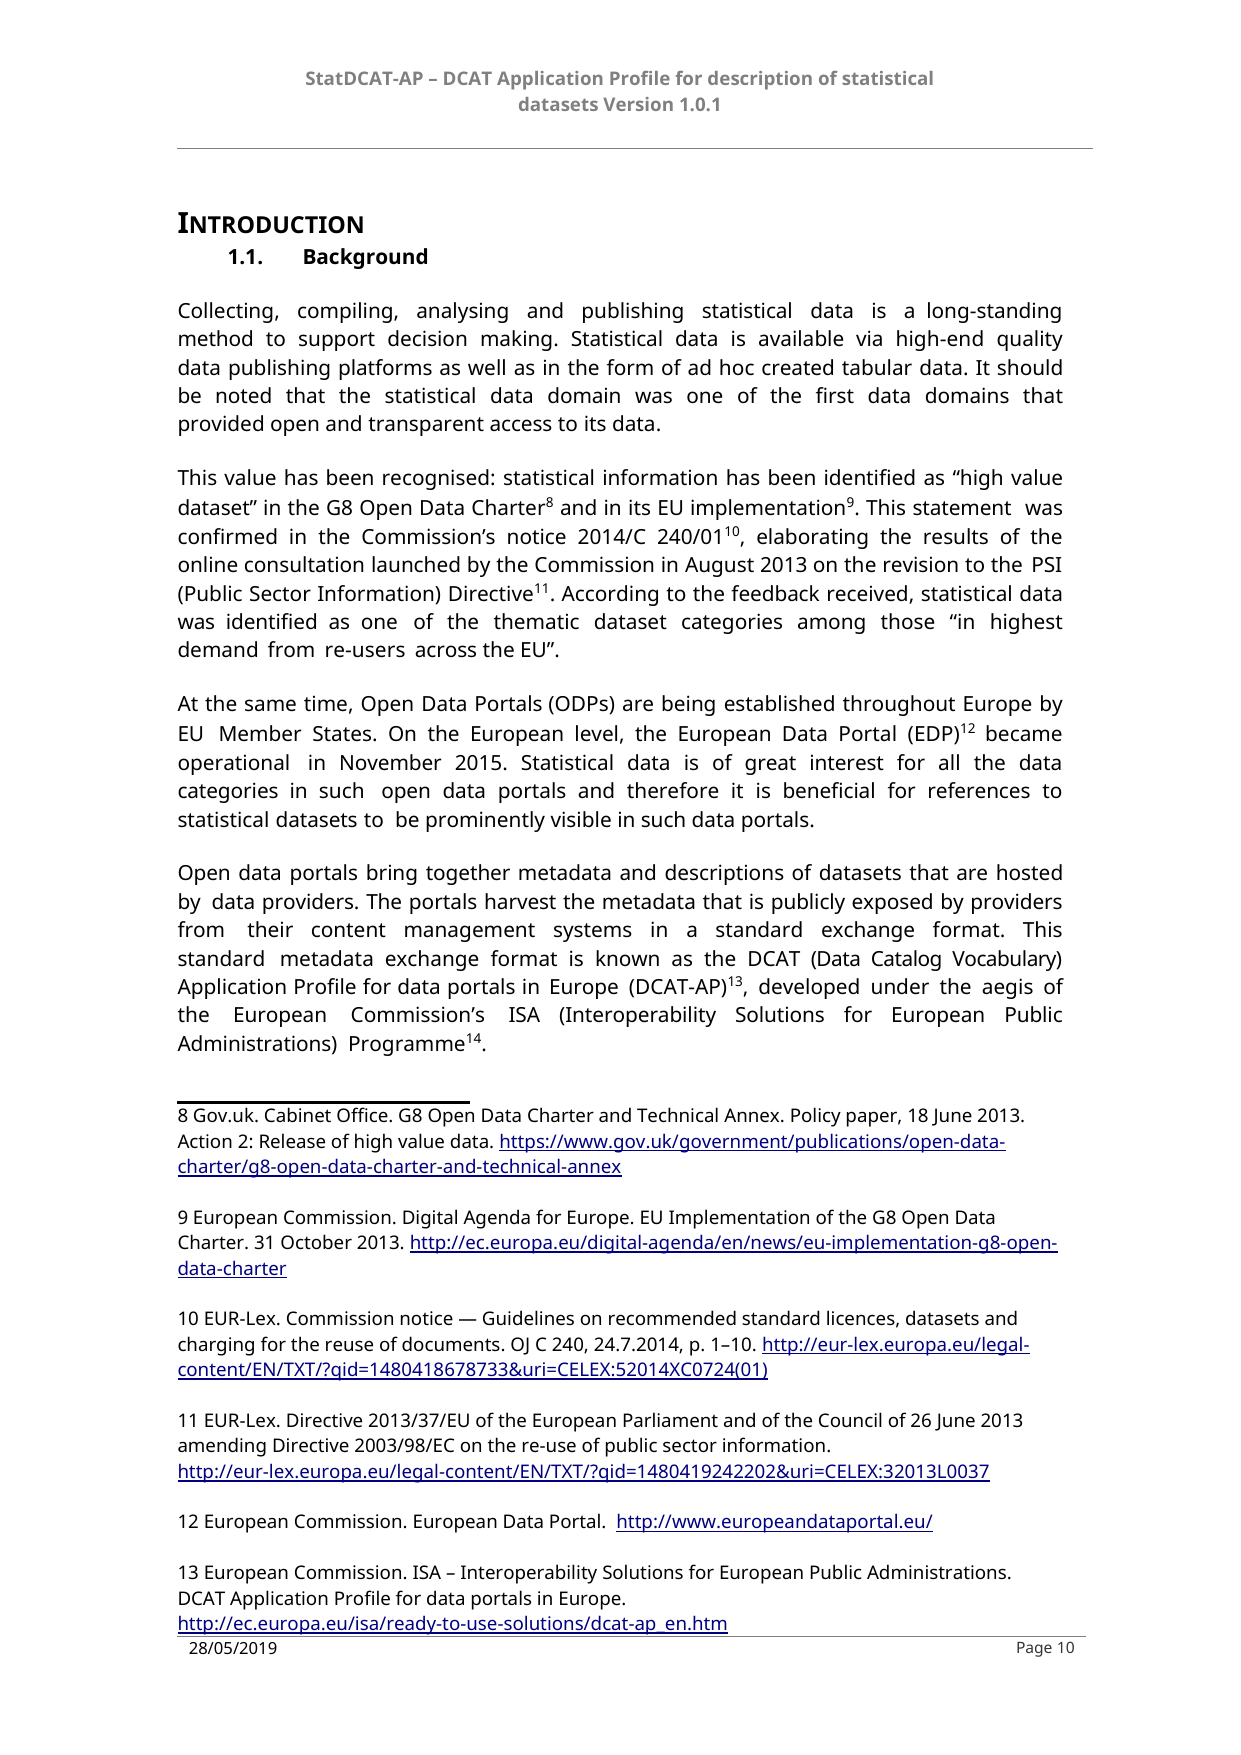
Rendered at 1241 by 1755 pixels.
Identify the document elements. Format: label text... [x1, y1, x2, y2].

text European Commission. Digital Agenda for Europe. EU Implementation of the G8 Open Data Charter. 31 October 2013. http://ec.europa.eu/digital-agenda/en/news/eu-implementation-g8-open-data-charter [177, 1204, 1063, 1281]
text European Commission. European Data Portal. http://www.europeandataportal.eu/ [177, 1509, 1063, 1534]
text At the same time, Open Data Portals (ODPs) are being established throughout Europe by EU Member States. On the European level, the European Data Portal (EDP) became operational in November 2015. Statistical data is of great interest for all the data categories in such open data portals and therefore it is beneficial for references to statistical datasets to be prominently visible in such data portals. [177, 689, 1063, 833]
text Gov.uk. Cabinet Office. G8 Open Data Charter and Technical Annex. Policy paper, 18 June 2013. Action 2: Release of high value data. https://www.gov.uk/government/publications/open-data-charter/g8-open-data-charter-and-technical-annex [177, 1103, 1063, 1179]
text European Commission. ISA – Interoperability Solutions for European Public Administrations. DCAT Application Profile for data portals in Europe. http://ec.europa.eu/isa/ready-to-use-solutions/dcat-ap_en.htm [177, 1559, 1063, 1636]
text EUR-Lex. Commission notice — Guidelines on recommended standard licences, datasets and charging for the reuse of documents. OJ C 240, 24.7.2014, p. 1–10. http://eur-lex.europa.eu/legal-content/EN/TXT/?qid=1480418678733&uri=CELEX:52014XC0724(01) [177, 1306, 1063, 1382]
text EUR-Lex. Directive 2013/37/EU of the European Parliament and of the Council of 26 June 2013 amending Directive 2003/98/EC on the re-use of public sector information. http://eur-lex.europa.eu/legal-content/EN/TXT/?qid=1480419242202&uri=CELEX:32013L0037 [177, 1407, 1063, 1484]
subtitle Introduction [177, 203, 1063, 242]
text Open data portals bring together metadata and descriptions of datasets that are hosted by data providers. The portals harvest the metadata that is publicly exposed by providers from their content management systems in a standard exchange format. This standard metadata exchange format is known as the DCAT (Data Catalog Vocabulary) Application Profile for data portals in Europe (DCAT-AP), developed under the aegis of the European Commission’s ISA (Interoperability Solutions for European Public Administrations) Programme. [177, 858, 1063, 1057]
subtitle Background [227, 242, 1063, 271]
text Collecting, compiling, analysing and publishing statistical data is a long-standing method to support decision making. Statistical data is available via high-end quality data publishing platforms as well as in the form of ad hoc created tabular data. It should be noted that the statistical data domain was one of the first data domains that provided open and transparent access to its data. [177, 296, 1063, 438]
text This value has been recognised: statistical information has been identified as “high value dataset” in the G8 Open Data Charter and in its EU implementation. This statement was confirmed in the Commission’s notice 2014/C 240/01, elaborating the results of the online consultation launched by the Commission in August 2013 on the revision to the PSI (Public Sector Information) Directive. According to the feedback received, statistical data was identified as one of the thematic dataset categories among those “in highest demand from re-users across the EU”. [177, 463, 1063, 664]
